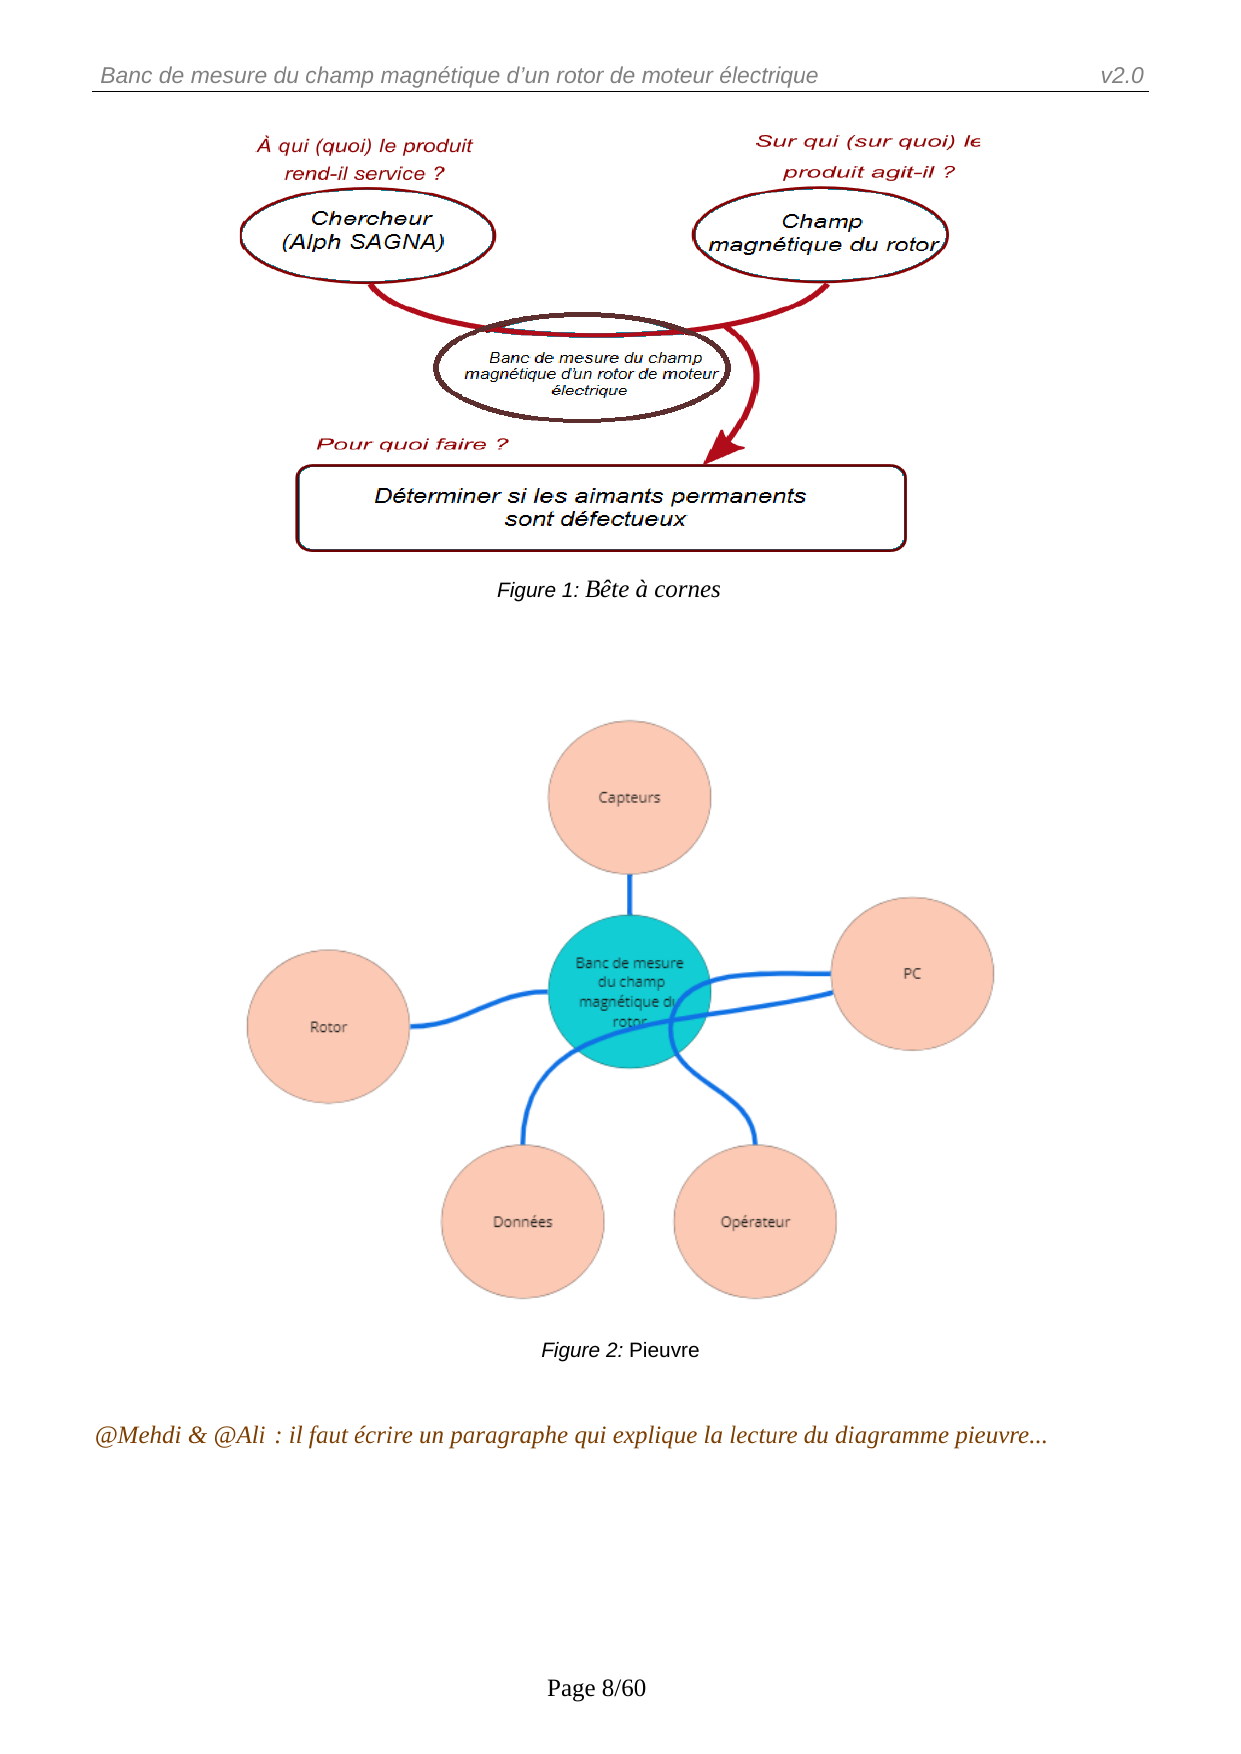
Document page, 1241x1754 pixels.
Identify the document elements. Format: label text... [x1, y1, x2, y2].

text Figure 2: Pieuvre [228, 1326, 1012, 1362]
text Figure 1: Bête à cornes [240, 562, 980, 603]
picture [227, 673, 1013, 1326]
text @Mehdi & @Ali : il faut écrire un paragraphe qui explique la lecture du diagramme pieuvre... [94, 1420, 1146, 1448]
